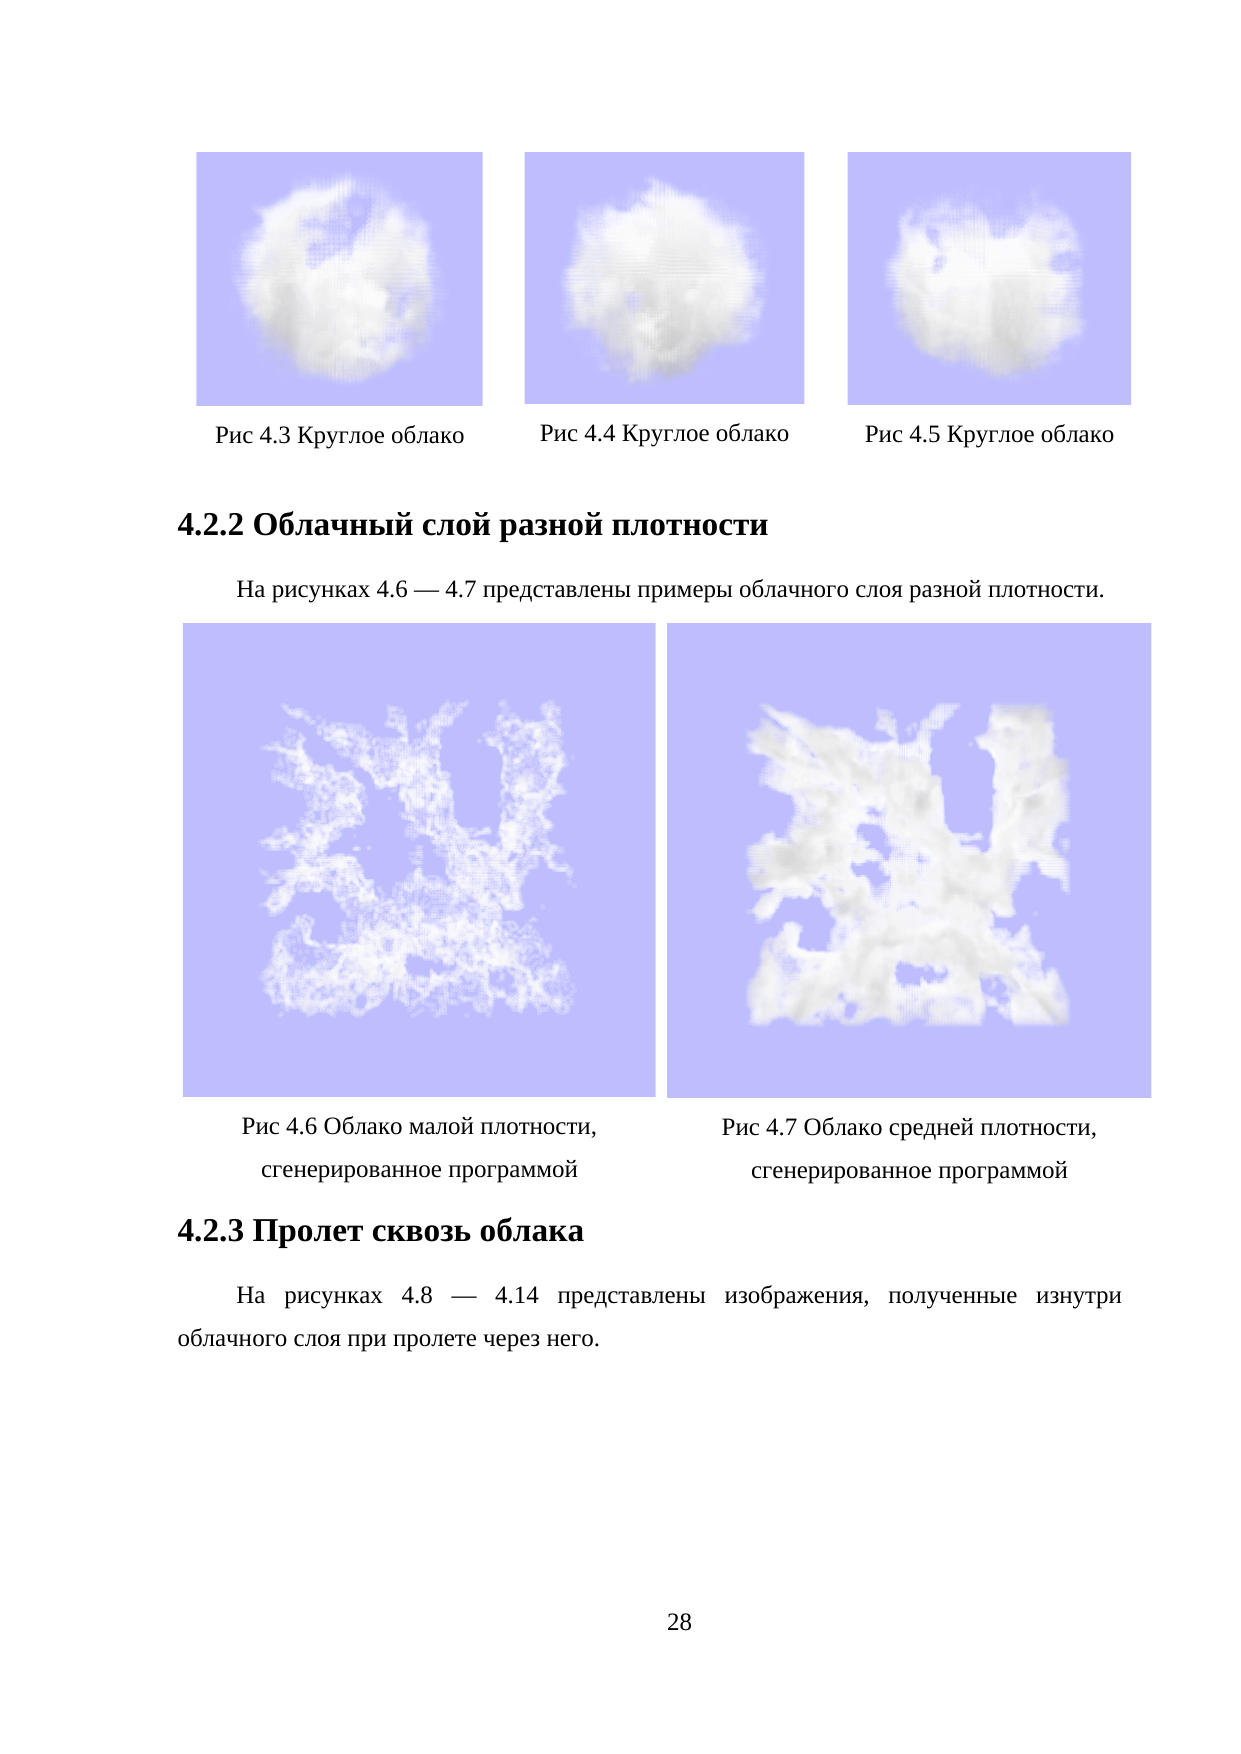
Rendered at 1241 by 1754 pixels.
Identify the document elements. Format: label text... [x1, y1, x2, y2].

table_header Рис 4.5 Круглое облако [827, 147, 1152, 483]
picture [667, 623, 1152, 1098]
picture [524, 152, 805, 404]
table_header Рис 4.6 Облако малой плотности, сгенерированное программой [177, 618, 661, 1189]
table_header Рис 4.3 Круглое облако [177, 147, 502, 483]
picture [182, 623, 656, 1097]
text На рисунках 4.8 — 4.14 представлены изображения, полученные изнутри облачного слоя при пролете через него. [177, 1280, 1122, 1352]
table_header Рис 4.4 Круглое облако [502, 147, 827, 483]
table_header Рис 4.7 Облако средней плотности, сгенерированное программой [661, 618, 1157, 1189]
subtitle 4.2.3 Пролет сквозь облака [177, 1210, 1122, 1248]
subtitle 4.2.2 Облачный слой разной плотности [177, 504, 1122, 543]
text На рисунках 4.6 — 4.7 представлены примеры облачного слоя разной плотности. [177, 574, 1122, 603]
picture [196, 152, 483, 406]
picture [847, 152, 1132, 405]
